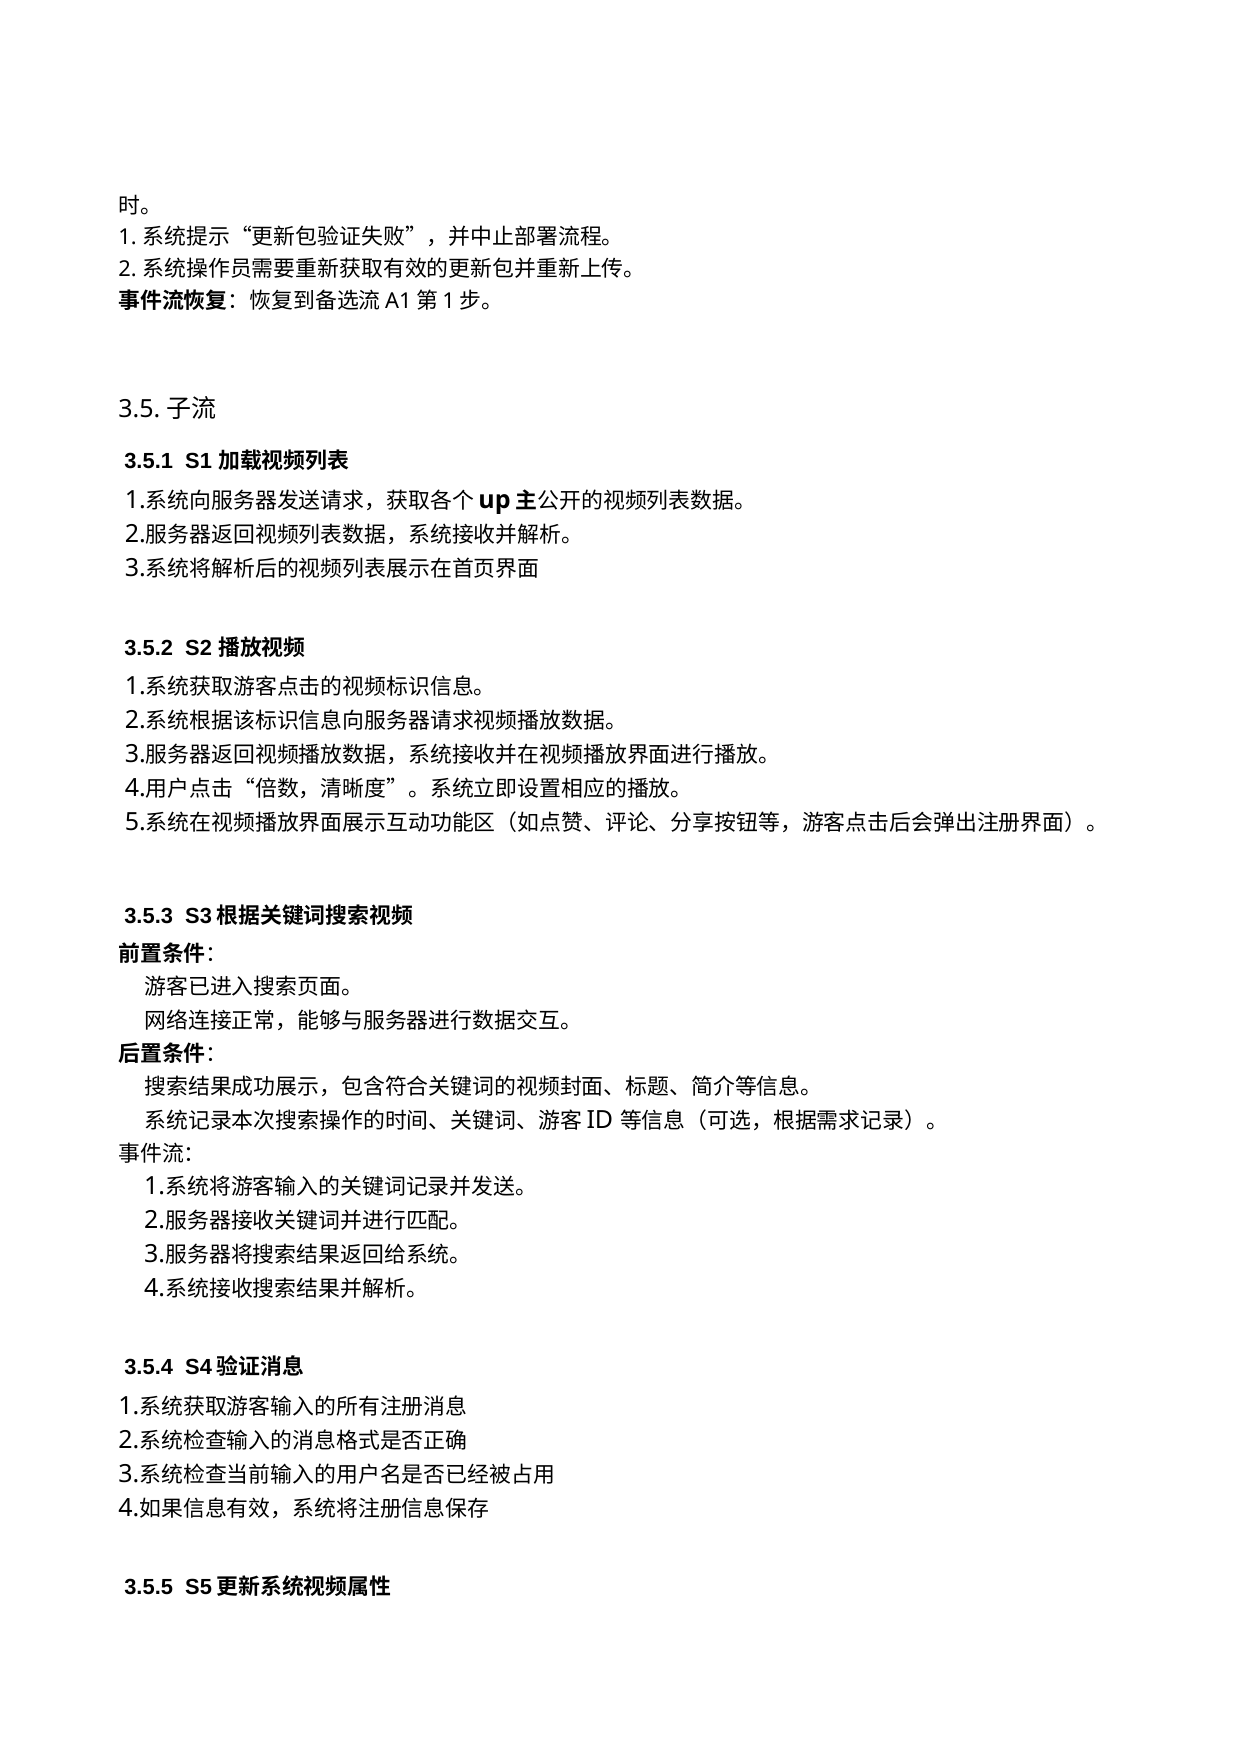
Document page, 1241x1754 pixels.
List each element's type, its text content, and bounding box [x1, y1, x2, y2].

text 1.系统向服务器发送请求，获取各个up主公开的视频列表数据。 [118, 481, 1122, 516]
text 时。 [118, 188, 1122, 219]
text 4.用户点击“倍数，清晰度”。系统立即设置相应的播放。 [118, 769, 1122, 804]
text 1.系统将游客输入的关键词记录并发送。 [118, 1167, 1122, 1201]
subtitle S5更新系统视频属性 [118, 1569, 1122, 1601]
text 3.系统将解析后的视频列表展示在首页界面 [118, 549, 1122, 584]
text 1.系统获取游客点击的视频标识信息。 [118, 667, 1122, 701]
text 事件流： [118, 1136, 1122, 1167]
text 游客已进入搜索页面。 [118, 968, 1122, 1002]
text 3.服务器将搜索结果返回给系统。 [118, 1235, 1122, 1269]
text 2.服务器返回视频列表数据，系统接收并解析。 [118, 516, 1122, 549]
text 事件流恢复：恢复到备选流A1第1步。 [118, 283, 1122, 314]
text 网络连接正常，能够与服务器进行数据交互。 [118, 1002, 1122, 1036]
text 前置条件： [118, 936, 1122, 968]
text 2.系统根据该标识信息向服务器请求视频播放数据。 [118, 701, 1122, 736]
text 系统记录本次搜索操作的时间、关键词、游客 ID 等信息（可选，根据需求记录）。 [118, 1102, 1122, 1136]
text 3.系统检查当前输入的用户名是否已经被占用 [118, 1455, 1122, 1489]
text 搜索结果成功展示，包含符合关键词的视频封面、标题、简介等信息。 [118, 1067, 1122, 1102]
text 5.系统在视频播放界面展示互动功能区（如点赞、评论、分享按钮等，游客点击后会弹出注册界面）。 [118, 804, 1122, 838]
text 1. 系统提示“更新包验证失败”，并中止部署流程。 [118, 219, 1122, 251]
text 1.系统获取游客输入的所有注册消息 [118, 1387, 1122, 1421]
text 后置条件： [118, 1036, 1122, 1067]
subtitle S2 播放视频 [118, 629, 1122, 661]
text 3.服务器返回视频播放数据，系统接收并在视频播放界面进行播放。 [118, 736, 1122, 769]
subtitle S3根据关键词搜索视频 [118, 898, 1122, 930]
subtitle 子流 [118, 388, 1122, 424]
text 2. 系统操作员需要重新获取有效的更新包并重新上传。 [118, 251, 1122, 283]
subtitle S4验证消息 [118, 1349, 1122, 1381]
text 4.如果信息有效，系统将注册信息保存 [118, 1489, 1122, 1523]
text 2.服务器接收关键词并进行匹配。 [118, 1201, 1122, 1235]
text 2.系统检查输入的消息格式是否正确 [118, 1421, 1122, 1455]
text 4.系统接收搜索结果并解析。 [118, 1269, 1122, 1303]
subtitle S1 加载视频列表 [118, 443, 1122, 475]
